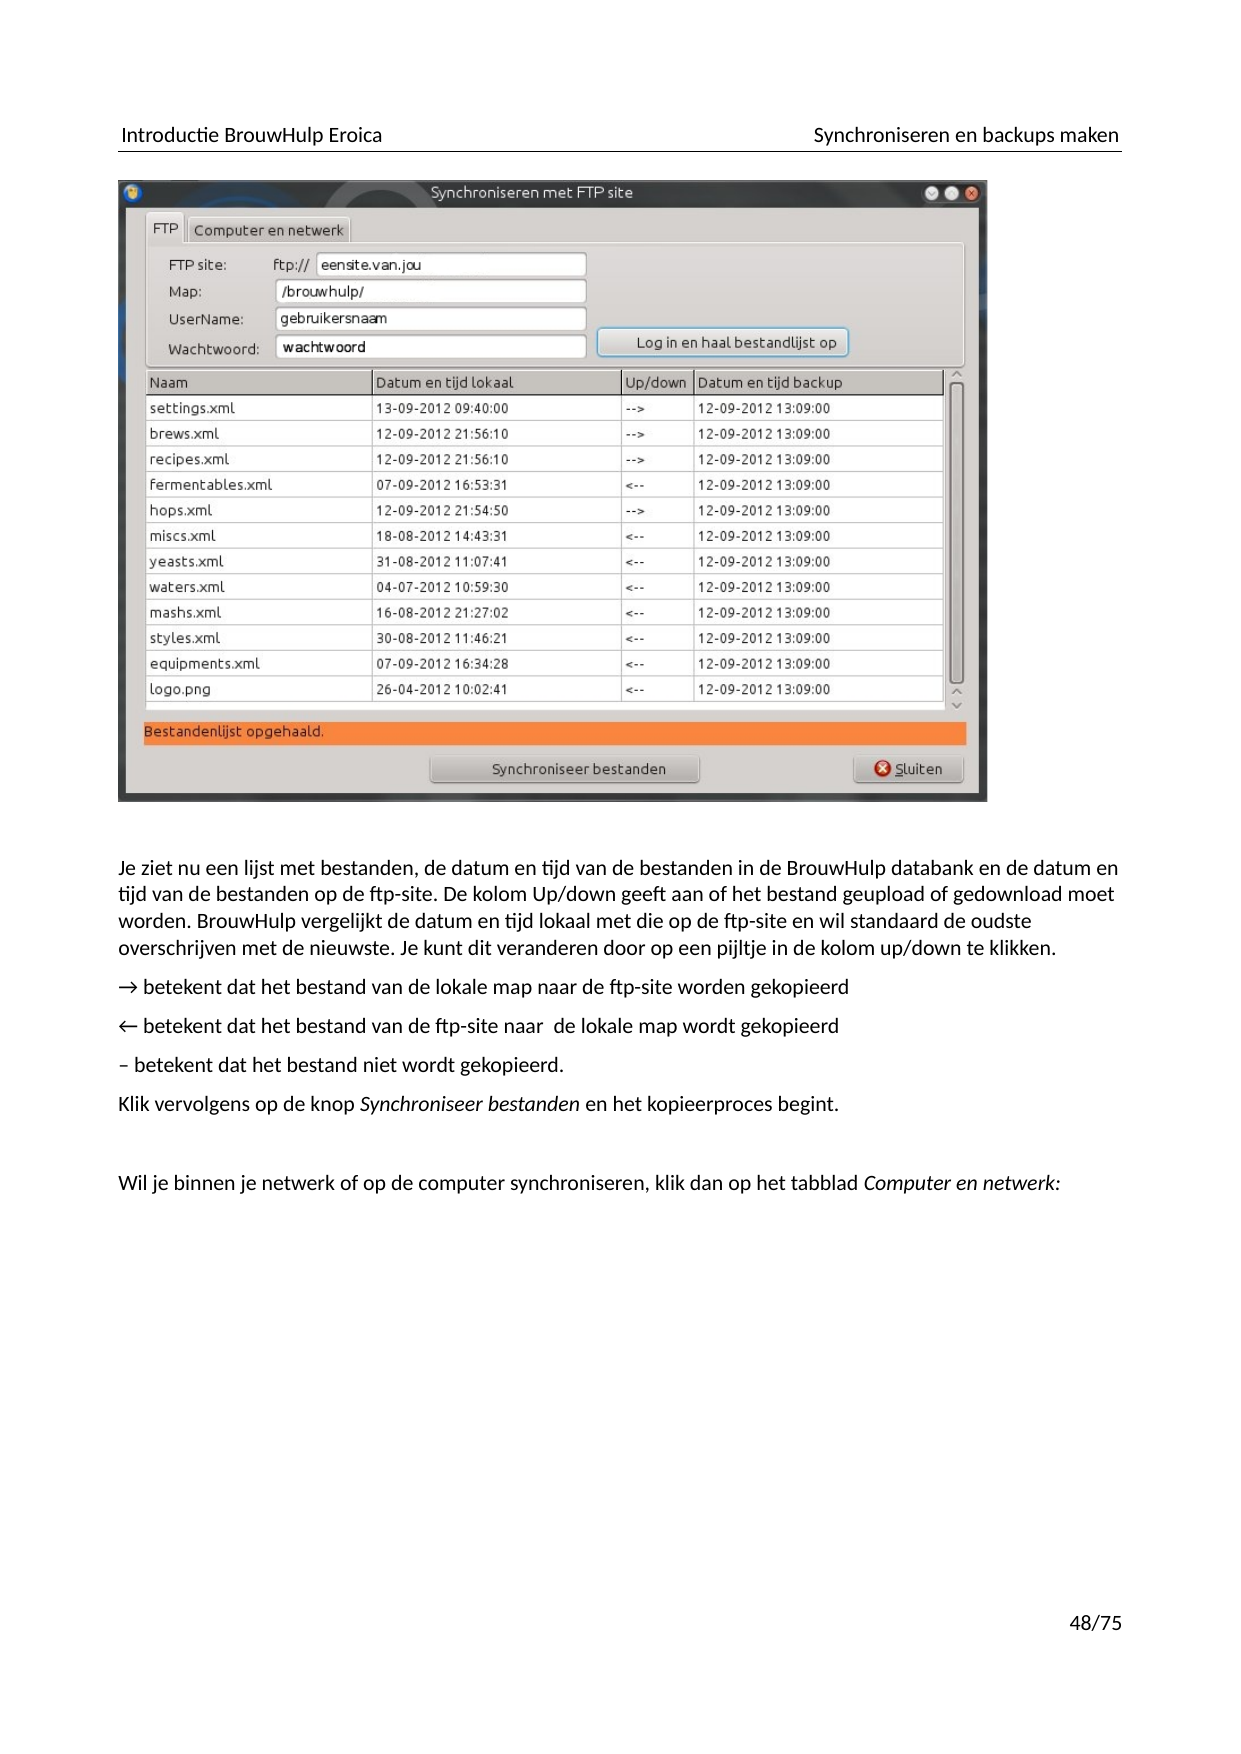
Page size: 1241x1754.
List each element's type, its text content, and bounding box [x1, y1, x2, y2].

text → betekent dat het bestand van de lokale map naar de ftp-site worden gekopieerd [118, 973, 1122, 999]
text – betekent dat het bestand niet wordt gekopieerd. [118, 1051, 1122, 1078]
picture [118, 180, 988, 802]
text Klik vervolgens op de knop Synchroniseer bestanden en het kopieerproces begint. [118, 1090, 1122, 1117]
text Wil je binnen je netwerk of op de computer synchroniseren, klik dan op het tabblad Computer en netwerk: [118, 1169, 1122, 1195]
text ← betekent dat het bestand van de ftp-site naar de lokale map wordt gekopieerd [118, 1012, 1122, 1039]
text Je ziet nu een lijst met bestanden, de datum en tijd van de bestanden in de BrouwHulp databank en de datum en tijd van de bestanden op de ftp-site. De kolom Up/down geeft aan of het bestand geupload of gedownload moet worden. BrouwHulp vergelijkt de datum en tijd lokaal met die op de ftp-site en wil standaard de oudste overschrijven met de nieuwste. Je kunt dit veranderen door op een pijltje in de kolom up/down te klikken. [118, 854, 1122, 960]
